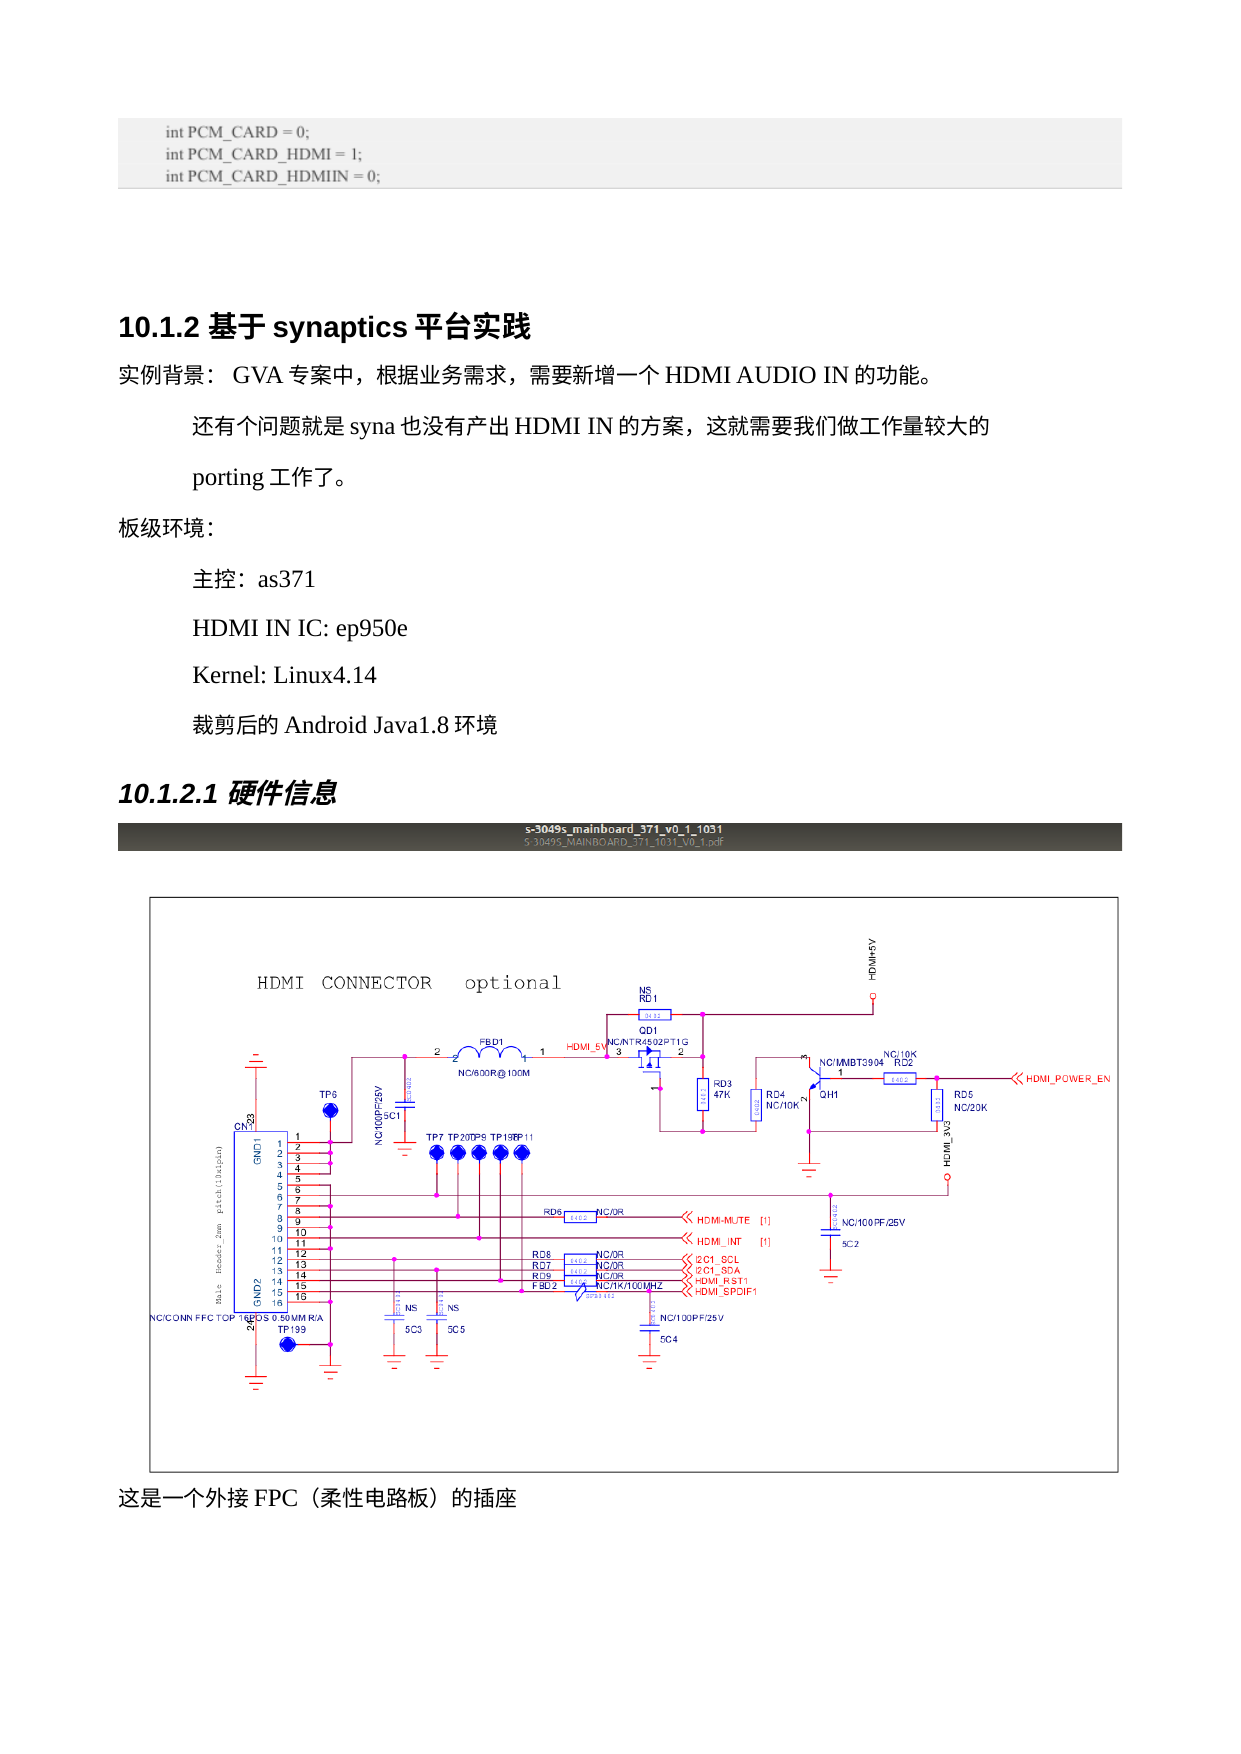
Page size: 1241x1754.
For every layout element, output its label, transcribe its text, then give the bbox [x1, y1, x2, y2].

text 裁剪后的Android Java1.8环境 [118, 708, 1122, 739]
text 还有个问题就是syna也没有产出HDMI IN的方案，这就需要我们做工作量较大的 [118, 409, 1122, 441]
picture [118, 823, 1123, 1476]
text porting工作了。 [118, 460, 1122, 492]
subtitle 10.1.2 基于synaptics平台实践 [118, 303, 1122, 346]
text 这是一个外接FPC（柔性电路板）的插座 [118, 1476, 1122, 1512]
text HDMI IN IC: ep950e [118, 613, 1122, 641]
text Kernel: Linux4.14 [118, 660, 1122, 689]
text 实例背景： GVA专案中，根据业务需求，需要新增一个HDMI AUDIO IN的功能。 [118, 358, 1122, 390]
picture [118, 118, 1123, 189]
subtitle 10.1.2.1 硬件信息 [118, 771, 1122, 811]
text 主控：as371 [118, 562, 1122, 593]
text 板级环境： [118, 511, 1122, 542]
